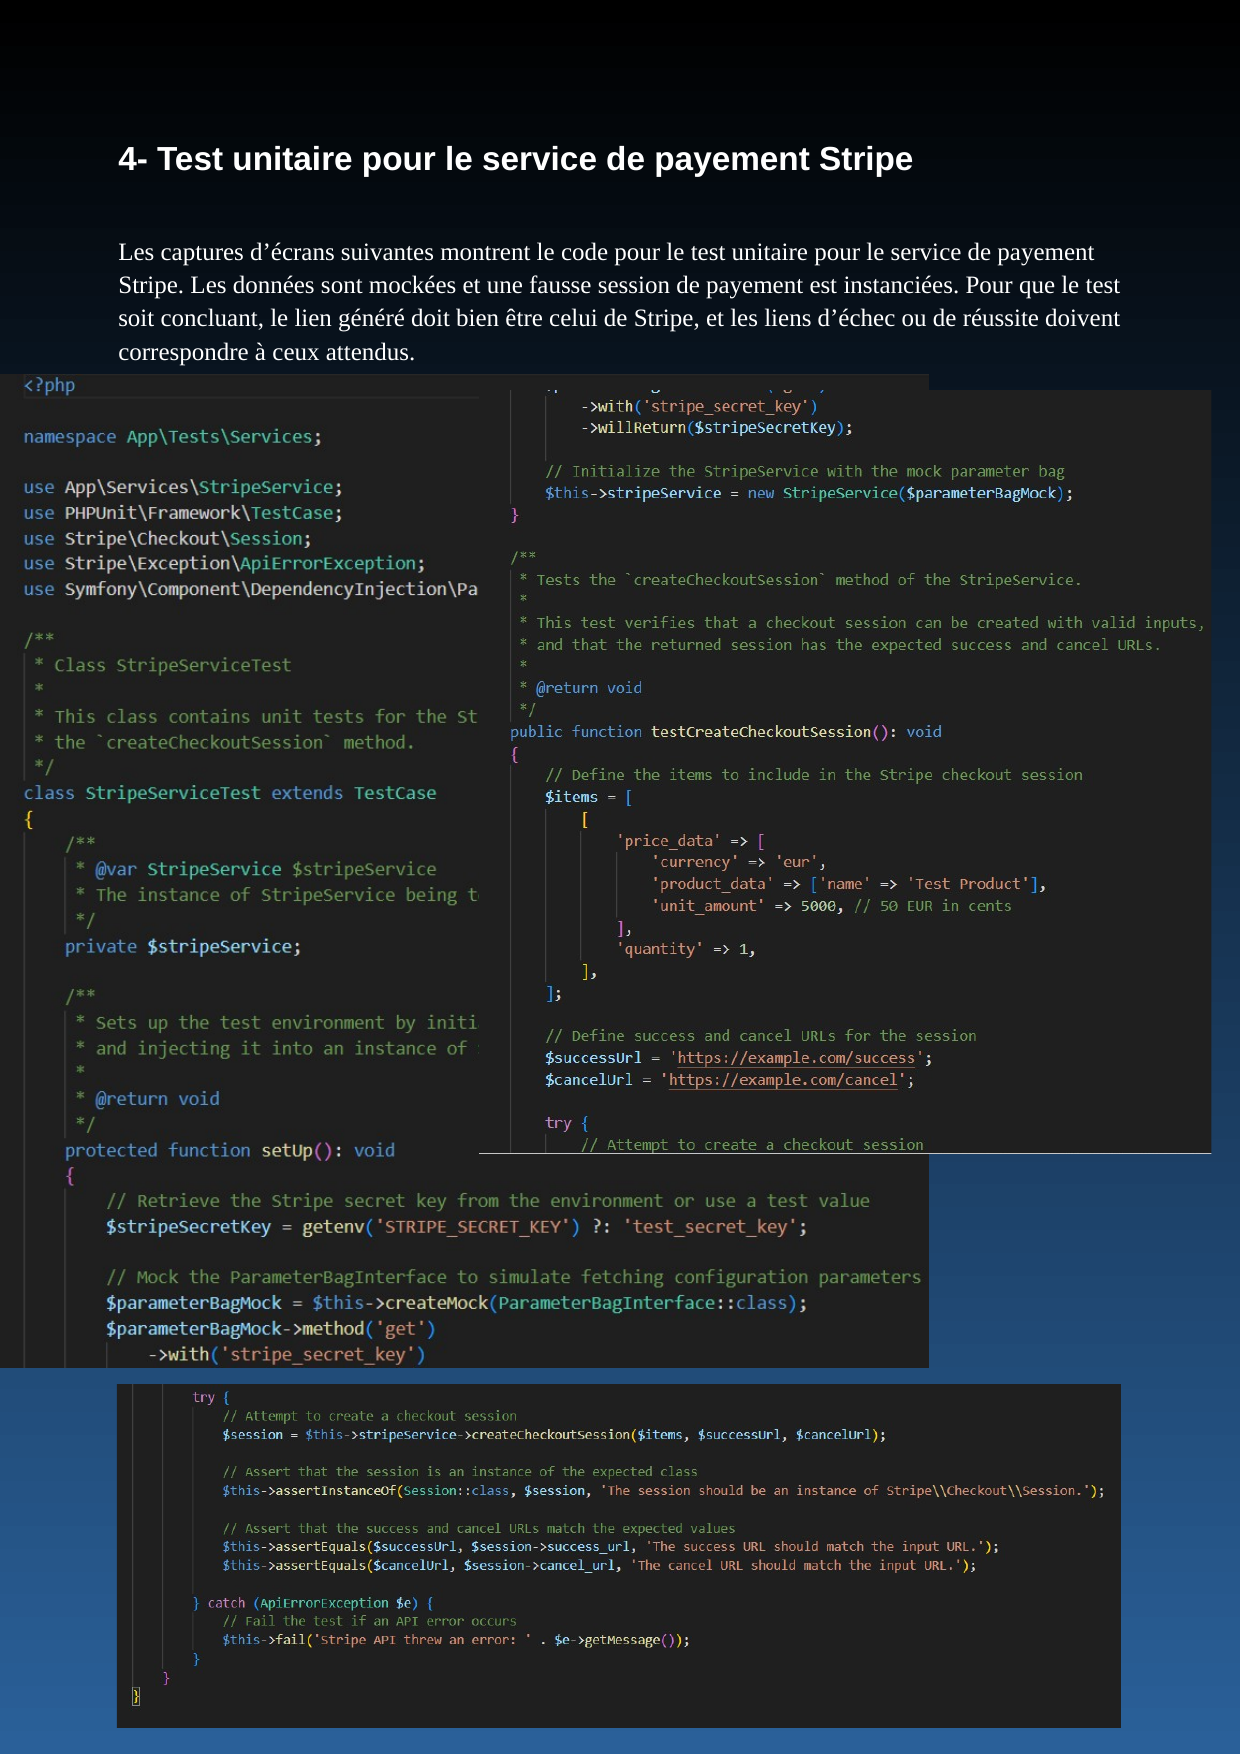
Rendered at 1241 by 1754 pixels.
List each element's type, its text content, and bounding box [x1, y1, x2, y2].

subtitle 4- Test unitaire pour le service de payement Stripe [118, 139, 1122, 177]
picture [0, 374, 1212, 1368]
text Les captures d’écrans suivantes montrent le code pour le test unitaire pour le service de payement Stripe. Les données sont mockées et une fausse session de payement est instanciées. Pour que le test soit concluant, le lien généré doit bien être celui de Stripe, et les liens d’échec ou de réussite doivent correspondre à ceux attendus. [118, 237, 1122, 365]
picture [116, 1384, 1121, 1728]
